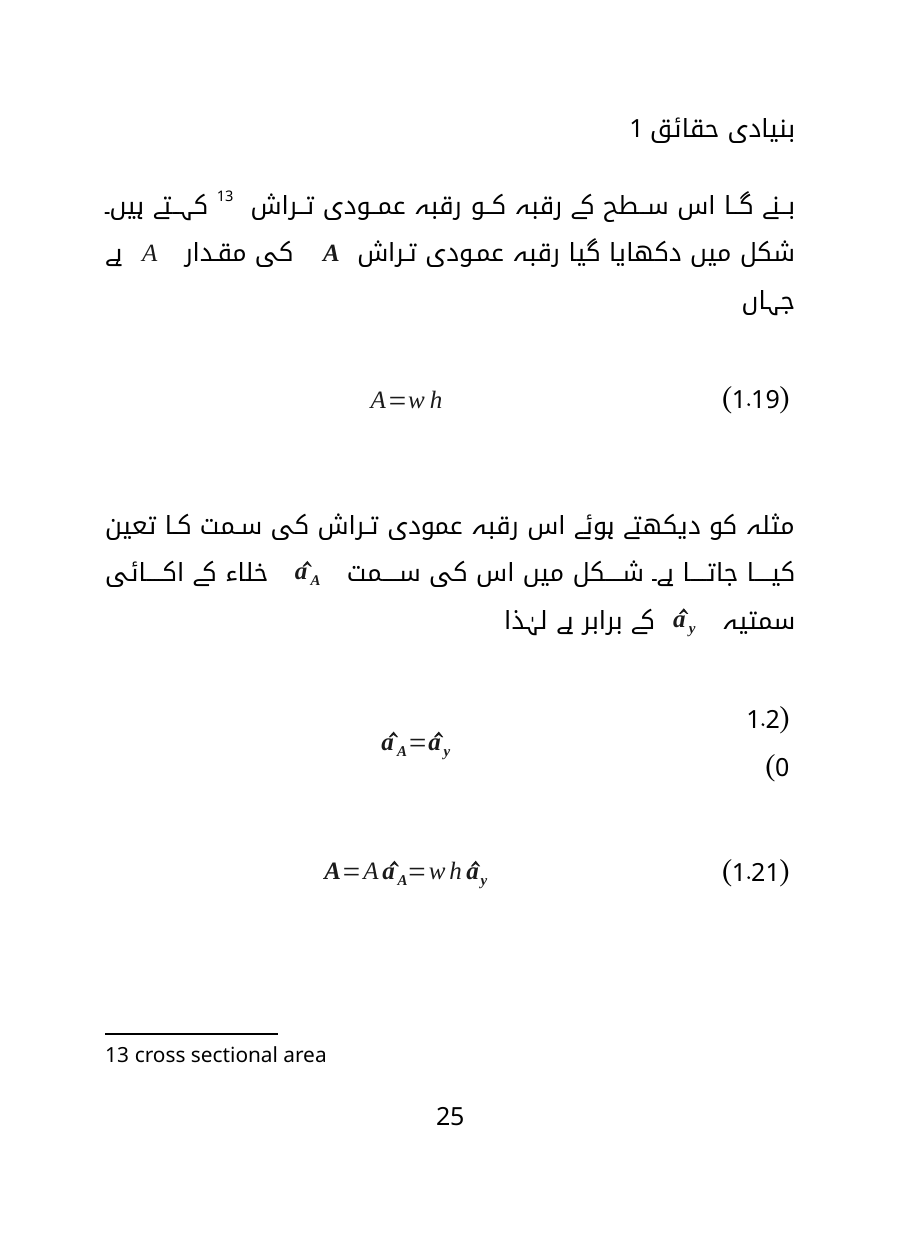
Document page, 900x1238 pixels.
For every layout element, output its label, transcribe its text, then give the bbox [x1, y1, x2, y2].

text شکل 1.8 میں ایک سلاخ دکھایا گیا ہے۔ اس کو اکائی سمتیہکی سمت میں لٹایا گیا ہے۔ اگر ہم تصور میں اس سلاخ کو لمبائی کی عمودی سمت میں کاٹیں تو اس کا جو سرہ بنے گا اس سطح کے رقبہ کو رقبہ عمودی تراش کہتے ہیں۔ شکل میں دکھایا گیا رقبہ عمودی تراش کی مقدار ہے جہاں [105, 182, 795, 324]
table_header [105, 371, 697, 442]
table_header [105, 844, 696, 915]
table_header (1.20) [718, 691, 795, 810]
text cross sectional area [105, 1040, 795, 1068]
text مثلہ کو دیکھتے ہوئے اس رقبہ عمودی تراش کی سمت کا تعین کیا جاتا ہے۔ شکل میں اس کی سمت خلاء کے اکائی سمتیہ کے برابر ہے لہٰذا [105, 502, 795, 644]
table_header (1.19) [697, 371, 795, 442]
table_header [105, 691, 718, 810]
table_header (1.21) [696, 844, 795, 915]
